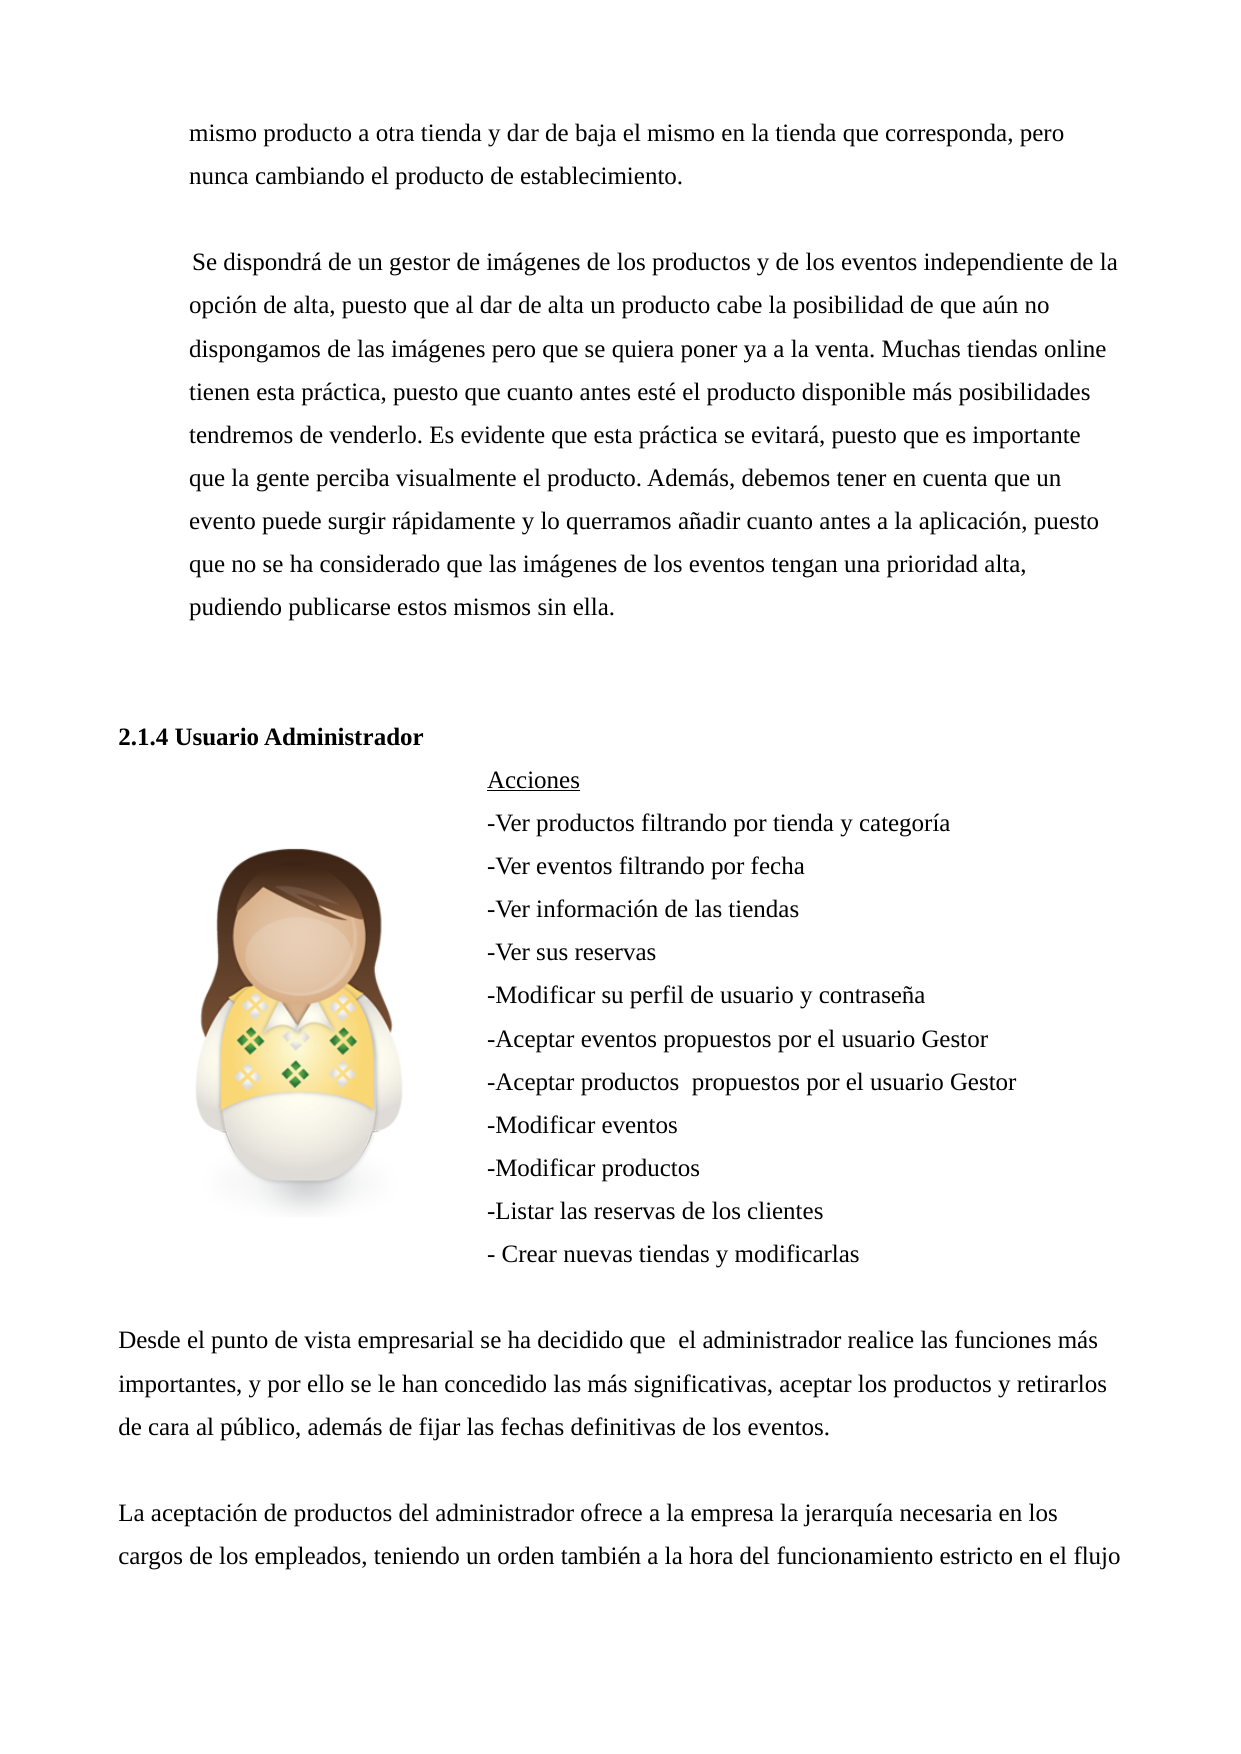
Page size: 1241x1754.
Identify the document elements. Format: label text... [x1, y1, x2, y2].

text [118, 851, 158, 880]
text Desde el punto de vista empresarial se ha decidido que el administrador realice las funciones más importantes, y por ello se le han concedido las más significativas, aceptar los productos y retirarlos de cara al público, además de fijar las fechas definitivas de los eventos. [118, 1326, 1122, 1441]
text -Ver información de las tiendas [445, 894, 1122, 923]
text -Ver productos filtrando por tienda y categoría [118, 808, 1122, 837]
text - Crear nuevas tiendas y modificarlas [118, 1239, 1122, 1268]
text 2.1.4 Usuario Administrador [118, 722, 1122, 751]
text -Aceptar eventos propuestos por el usuario Gestor [445, 1024, 1122, 1052]
text Acciones [118, 765, 1122, 794]
text [118, 937, 158, 966]
text -Ver eventos filtrando por fecha [445, 851, 1122, 880]
text -Listar las reservas de los clientes [118, 1196, 1122, 1225]
picture [158, 819, 445, 1217]
text [118, 1024, 158, 1052]
text [118, 1110, 158, 1139]
text [118, 981, 158, 1009]
text -Modificar productos [445, 1153, 1122, 1182]
text -Ver sus reservas [445, 937, 1122, 966]
text [118, 894, 158, 923]
text -Modificar su perfil de usuario y contraseña [445, 981, 1122, 1009]
text mismo producto a otra tienda y dar de baja el mismo en la tienda que corresponda, pero nunca cambiando el producto de establecimiento. [189, 118, 1122, 190]
text La aceptación de productos del administrador ofrece a la empresa la jerarquía necesaria en los cargos de los empleados, teniendo un orden también a la hora del funcionamiento estricto en el flujo [118, 1498, 1122, 1570]
text Se dispondrá de un gestor de imágenes de los productos y de los eventos independiente de la opción de alta, puesto que al dar de alta un producto cabe la posibilidad de que aún no dispongamos de las imágenes pero que se quiera poner ya a la venta. Muchas tiendas online tienen esta práctica, puesto que cuanto antes esté el producto disponible más posibilidades tendremos de venderlo. Es evidente que esta práctica se evitará, puesto que es importante que la gente perciba visualmente el producto. Además, debemos tener en cuenta que un evento puede surgir rápidamente y lo querramos añadir cuanto antes a la aplicación, puesto que no se ha considerado que las imágenes de los eventos tengan una prioridad alta, pudiendo publicarse estos mismos sin ella. [189, 247, 1122, 621]
text [118, 1067, 158, 1096]
text -Modificar eventos [445, 1110, 1122, 1139]
text [118, 1153, 158, 1182]
text -Aceptar productos propuestos por el usuario Gestor [445, 1067, 1122, 1096]
